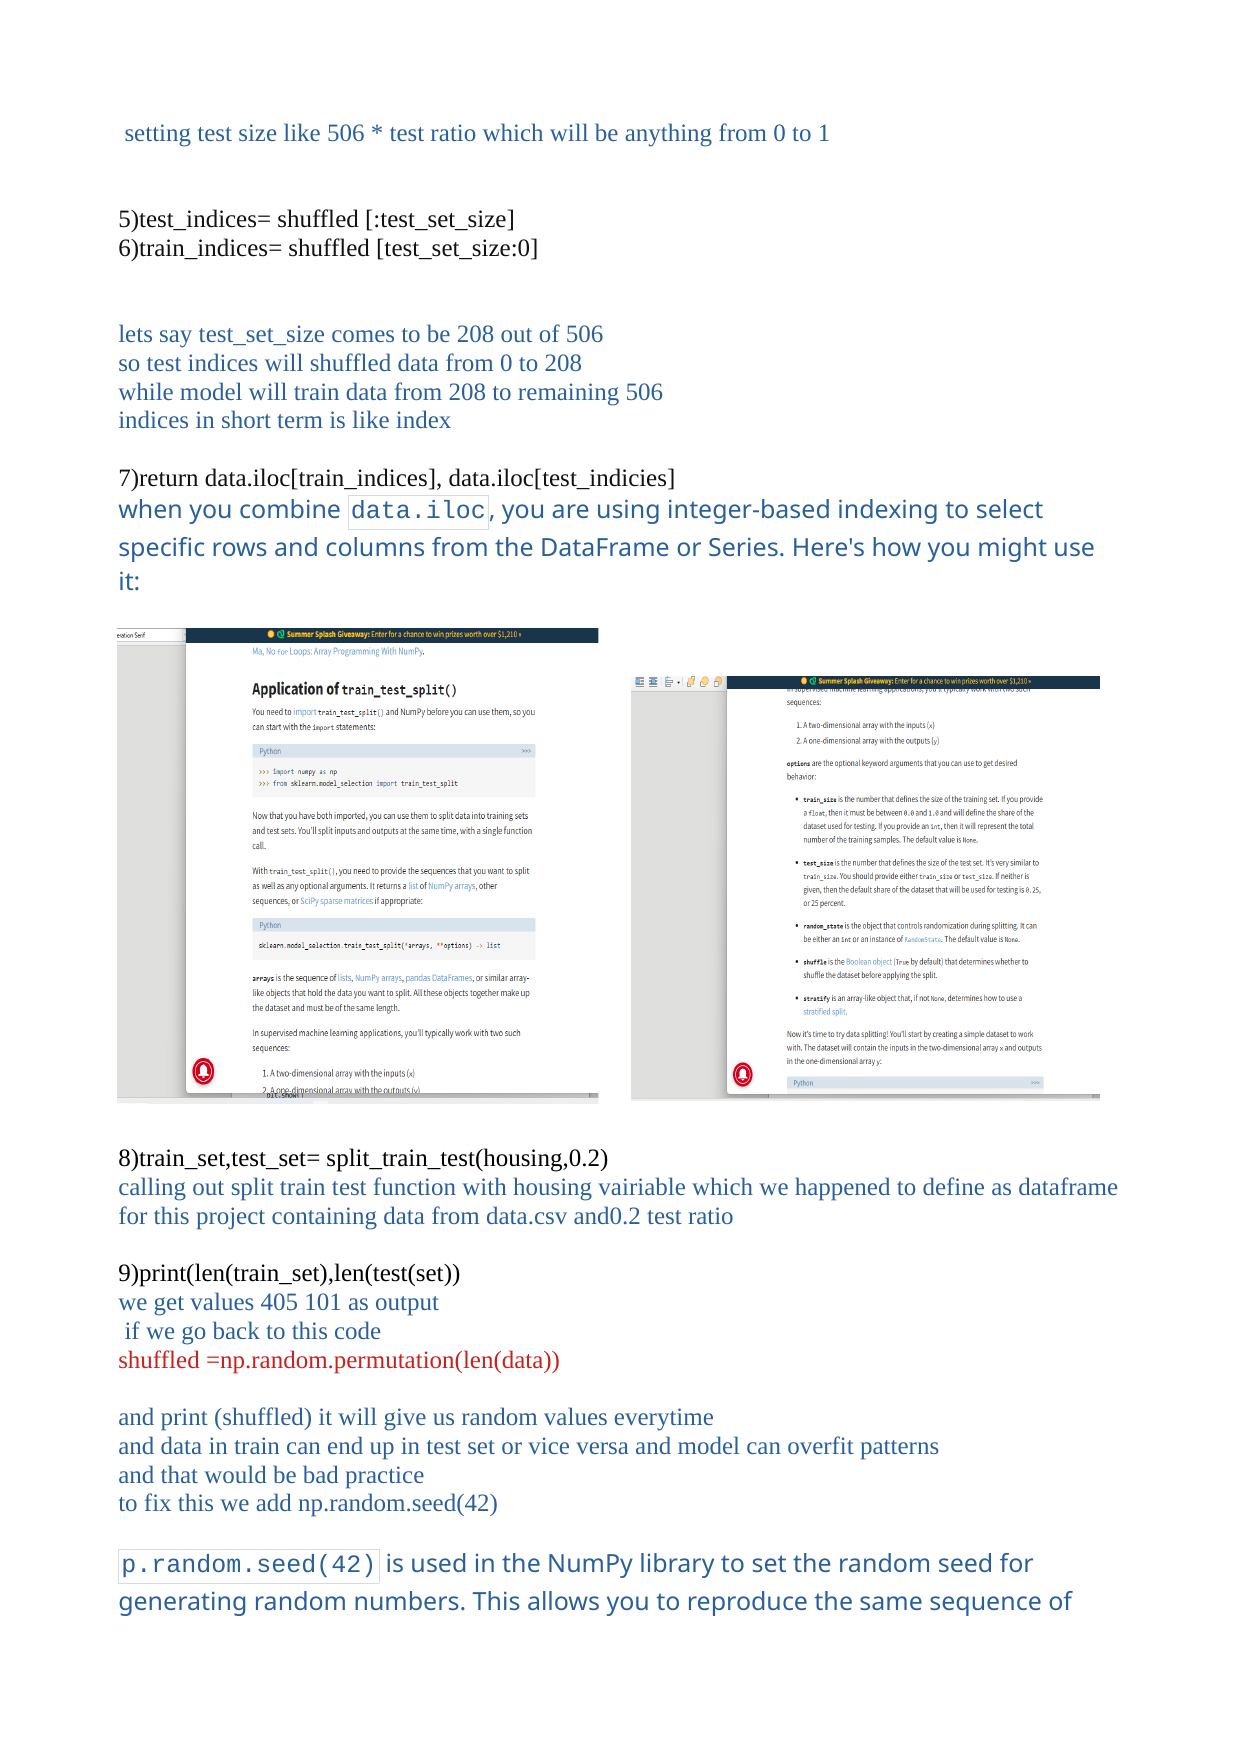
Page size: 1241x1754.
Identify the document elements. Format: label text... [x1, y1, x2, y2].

text so test indices will shuffled data from 0 to 208 [118, 348, 1122, 377]
text indices in short term is like index [118, 406, 1122, 434]
text 7)return data.iloc[train_indices], data.iloc[test_indicies] [118, 463, 1122, 492]
text to fix this we add np.random.seed(42) [118, 1488, 1122, 1517]
text calling out split train test function with housing vairiable which we happened to define as dataframe for this project containing data from data.csv and0.2 test ratio [118, 1172, 1122, 1230]
picture [997, 676, 1100, 1101]
text when you combine data.iloc, you are using integer-based indexing to select specific rows and columns from the DataFrame or Series. Here's how you might use it: [118, 492, 1122, 597]
text while model will train data from 208 to remaining 506 [118, 377, 1122, 406]
text shuffled =np.random.permutation(len(data)) [118, 1345, 1122, 1373]
text 9)print(len(train_set),len(test(set)) [118, 1258, 1122, 1287]
text and print (shuffled) it will give us random values everytime [118, 1402, 1122, 1431]
picture [520, 628, 599, 1104]
text and that would be bad practice [118, 1460, 1122, 1488]
text if we go back to this code [118, 1316, 1122, 1345]
text setting test size like 506 * test ratio which will be anything from 0 to 1 [118, 118, 1122, 147]
text lets say test_set_size comes to be 208 out of 506 [118, 319, 1122, 348]
text we get values 405 101 as output [118, 1287, 1122, 1316]
text and data in train can end up in test set or vice versa and model can overfit patterns [118, 1431, 1122, 1460]
text 6)train_indices= shuffled [test_set_size:0] [118, 233, 1122, 262]
text 8)train_set,test_set= split_train_test(housing,0.2) [118, 1143, 1122, 1172]
text 5)test_indices= shuffled [:test_set_size] [118, 204, 1122, 233]
text p.random.seed(42) is used in the NumPy library to set the random seed for generating random numbers. This allows you to reproduce the same sequence of [118, 1546, 1122, 1617]
